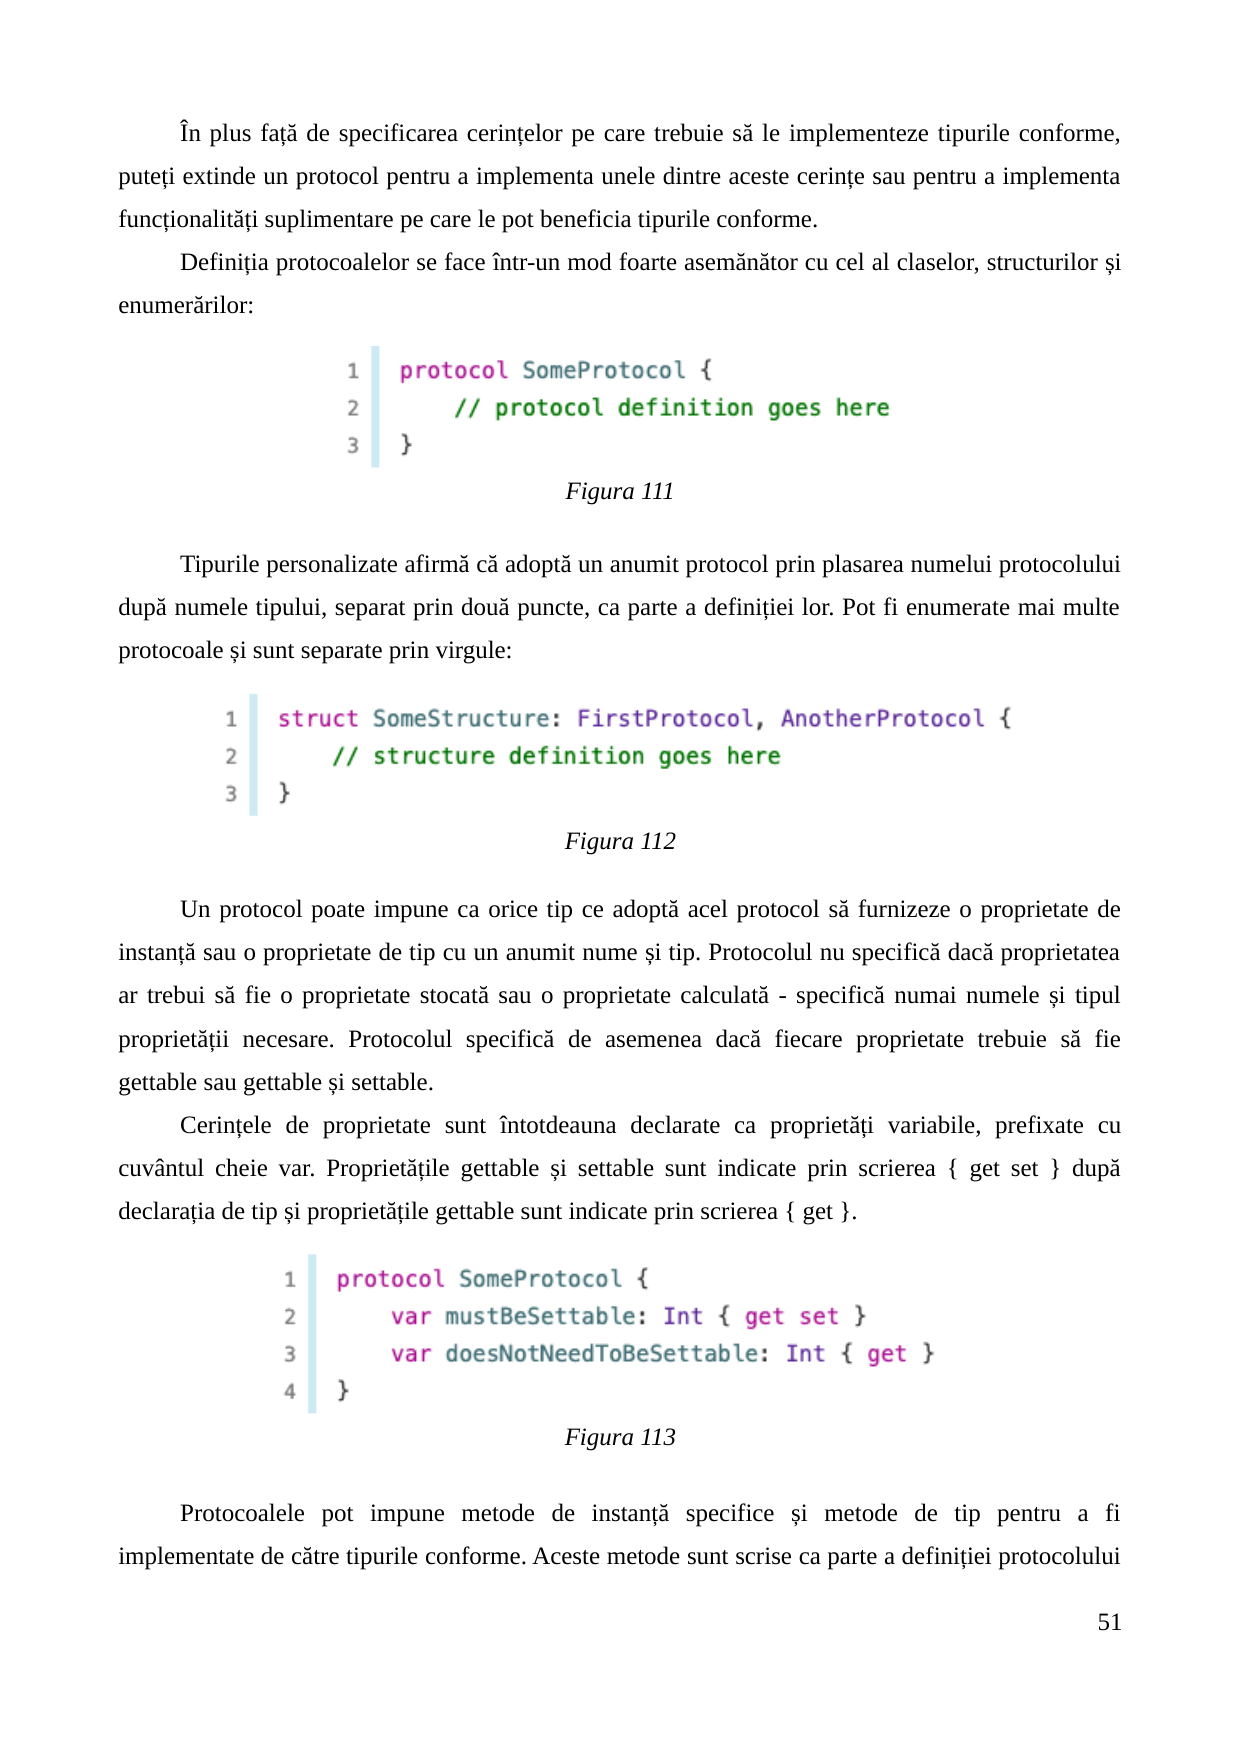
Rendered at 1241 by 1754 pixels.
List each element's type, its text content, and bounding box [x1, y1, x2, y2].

picture [281, 1253, 959, 1417]
text Figura 111 [336, 471, 904, 505]
text Figura 112 [219, 821, 1021, 854]
text Tipurile personalizate afirmă că adoptă un anumit protocol prin plasarea numelui protocolului după numele tipului, separat prin două puncte, ca parte a definiției lor. Pot fi enumerate mai multe protocoale și sunt separate prin virgule: [118, 549, 1122, 664]
text Cerințele de proprietate sunt întotdeauna declarate ca proprietăți variabile, prefixate cu cuvântul cheie var. Proprietățile gettable și settable sunt indicate prin scrierea { get set } după declarația de tip și proprietățile gettable sunt indicate prin scrierea { get }. [118, 1110, 1122, 1225]
text Un protocol poate impune ca orice tip ce adoptă acel protocol să furnizeze o proprietate de instanță sau o proprietate de tip cu un anumit nume și tip. Protocolul nu specifică dacă proprietatea ar trebui să fie o proprietate stocată sau o proprietate calculată - specifică numai numele și tipul proprietății necesare. Protocolul specifică de asemenea dacă fiecare proprietate trebuie să fie gettable sau gettable și settable. [118, 894, 1122, 1096]
text Protocoalele pot impune metode de instanță specifice și metode de tip pentru a fi implementate de către tipurile conforme. Aceste metode sunt scrise ca parte a definiției protocolului [118, 1498, 1122, 1570]
picture [336, 346, 904, 471]
text În plus față de specificarea cerințelor pe care trebuie să le implementeze tipurile conforme, puteți extinde un protocol pentru a implementa unele dintre aceste cerințe sau pentru a implementa funcționalități suplimentare pe care le pot beneficia tipurile conforme. [118, 118, 1122, 233]
text Definiția protocoalelor se face într-un mod foarte asemănător cu cel al claselor, structurilor și enumerărilor: [118, 247, 1122, 319]
picture [219, 691, 1021, 821]
text Figura 113 [281, 1417, 959, 1451]
